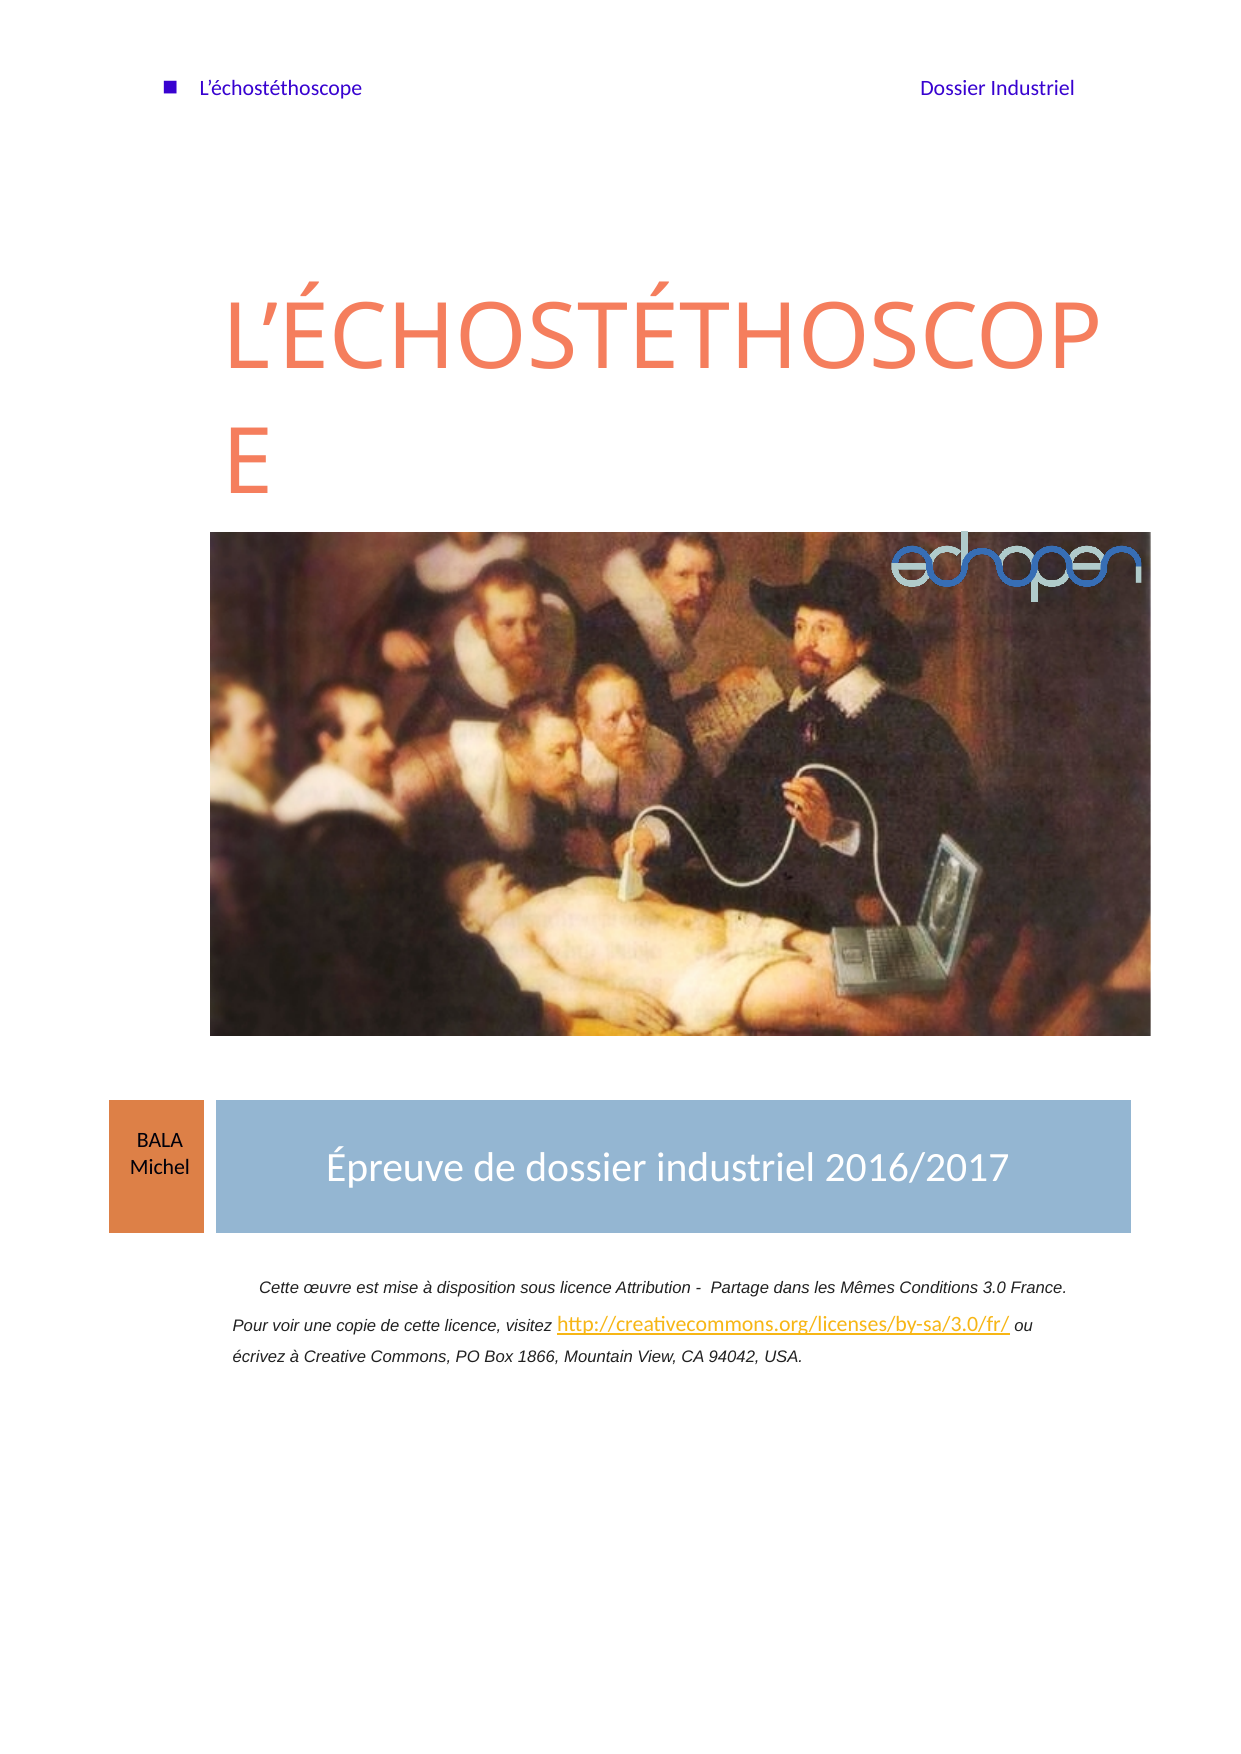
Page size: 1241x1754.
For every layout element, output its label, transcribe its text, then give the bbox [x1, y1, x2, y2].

table_cell Cette œuvre est mise à disposition sous licence Attribution - Partage dans les Mêmes Conditions 3.0 France. Pour voir une copie de cette licence, visitez http://creativecommons.org/licenses/by-sa/3.0/fr/ ou écrivez à Creative Commons, PO Box 1866, Mountain View, CA 94042, USA. [210, 1233, 1131, 1448]
table_cell [109, 1233, 210, 1448]
table_cell Épreuve de dossier industriel 2016/2017 [216, 1100, 1131, 1233]
table_header [109, 120, 210, 532]
table_cell [109, 532, 210, 1099]
picture [210, 531, 1151, 1036]
table_cell BALA Michel [109, 1100, 204, 1233]
table_cell [210, 1036, 1131, 1099]
table_header L’ÉCHOSTÉTHOSCOPE [210, 120, 1131, 532]
